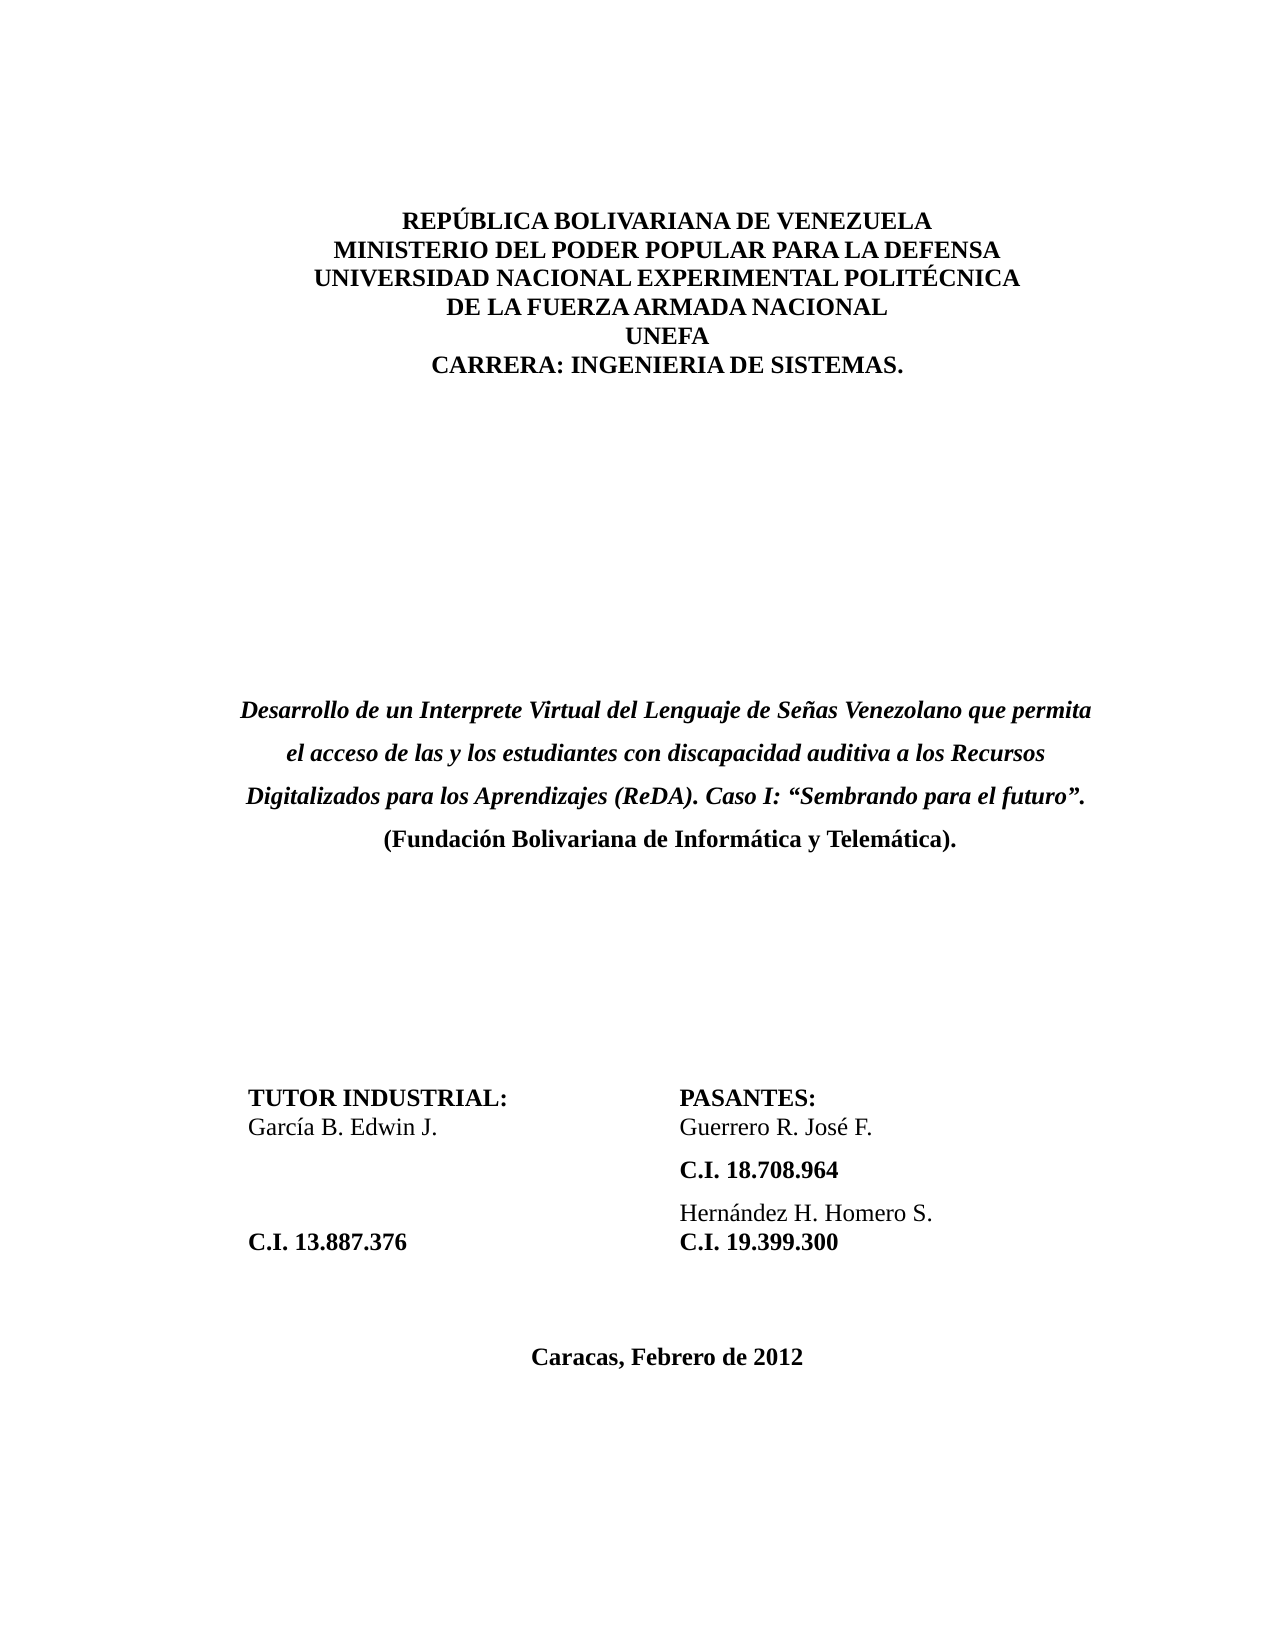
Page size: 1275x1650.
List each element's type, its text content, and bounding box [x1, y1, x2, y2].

table_header PASANTES: [668, 1083, 1097, 1112]
text REPÚBLICA BOLIVARIANA DE VENEZUELA [236, 206, 1098, 235]
text MINISTERIO DEL PODER POPULAR PARA LA DEFENSA [236, 235, 1098, 263]
table_cell C.I. 13.887.376 [237, 1227, 668, 1255]
text DE LA FUERZA ARMADA NACIONAL [236, 292, 1098, 321]
text Caracas, Febrero de 2012 [236, 1342, 1098, 1370]
text Desarrollo de un Interprete Virtual del Lenguaje de Señas Venezolano que permita el acceso de las y los estudiantes con discapacidad auditiva a los Recursos Digitalizados para los Aprendizajes (ReDA). Caso I: “Sembrando para el futuro”. [236, 695, 1098, 810]
text UNEFA [236, 321, 1098, 350]
text UNIVERSIDAD NACIONAL EXPERIMENTAL POLITÉCNICA [236, 263, 1098, 292]
text CARRERA: INGENIERIA DE SISTEMAS. [236, 350, 1098, 378]
table_cell Guerrero R. José F. C.I. 18.708.964 Hernández H. Homero S. [668, 1112, 1097, 1227]
table_cell García B. Edwin J. [237, 1112, 668, 1227]
table_header TUTOR INDUSTRIAL: [237, 1083, 668, 1112]
text (Fundación Bolivariana de Informática y Telemática). [236, 824, 1098, 853]
table_cell C.I. 19.399.300 [668, 1227, 1097, 1255]
